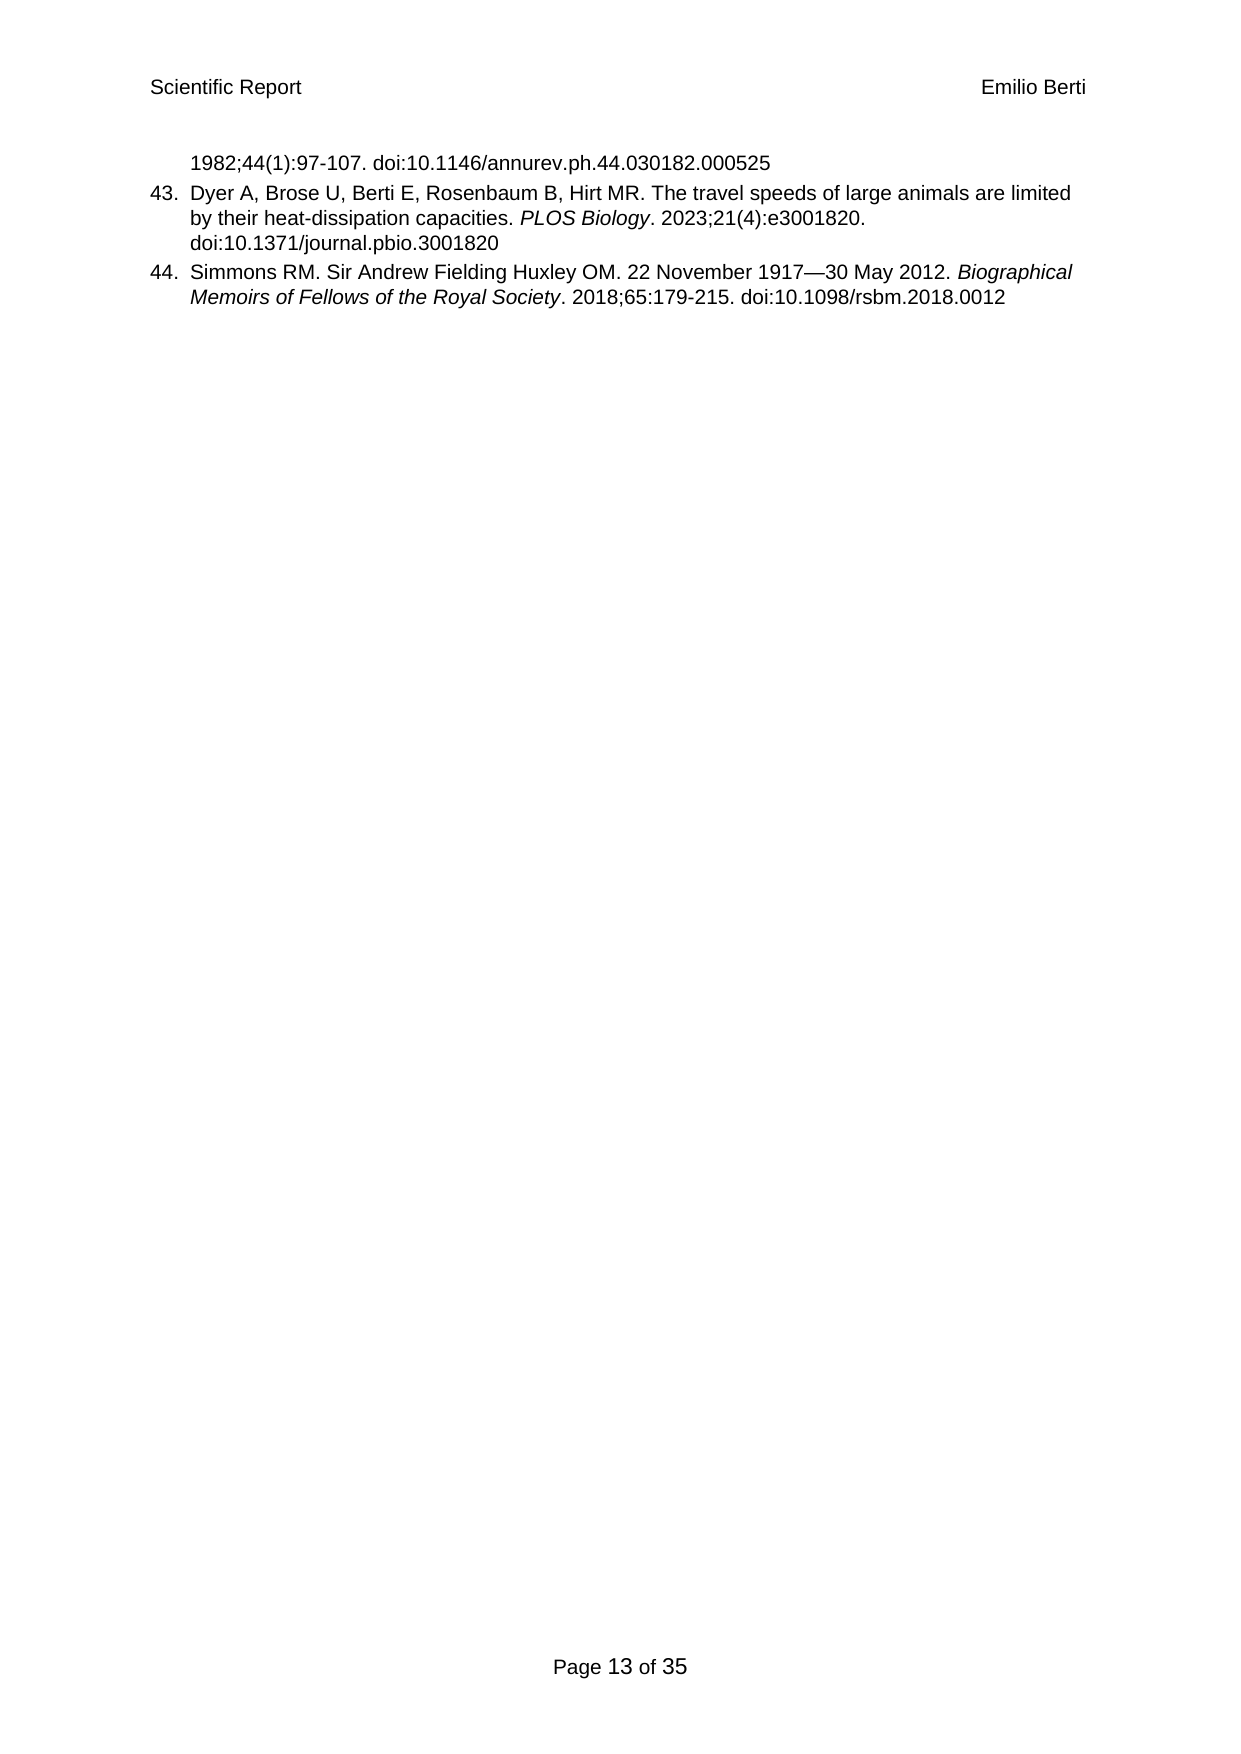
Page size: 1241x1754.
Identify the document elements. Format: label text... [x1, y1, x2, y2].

text 1982;44(1):97-107. doi:10.1146/annurev.ph.44.030182.000525 [150, 150, 1090, 175]
text 44. Simmons RM. Sir Andrew Fielding Huxley OM. 22 November 1917—30 May 2012. Biographical Memoirs of Fellows of the Royal Society. 2018;65:179-215. doi:10.1098/rsbm.2018.0012 [150, 258, 1090, 308]
text 43. Dyer A, Brose U, Berti E, Rosenbaum B, Hirt MR. The travel speeds of large animals are limited by their heat-dissipation capacities. PLOS Biology. 2023;21(4):e3001820. doi:10.1371/journal.pbio.3001820 [150, 179, 1090, 254]
